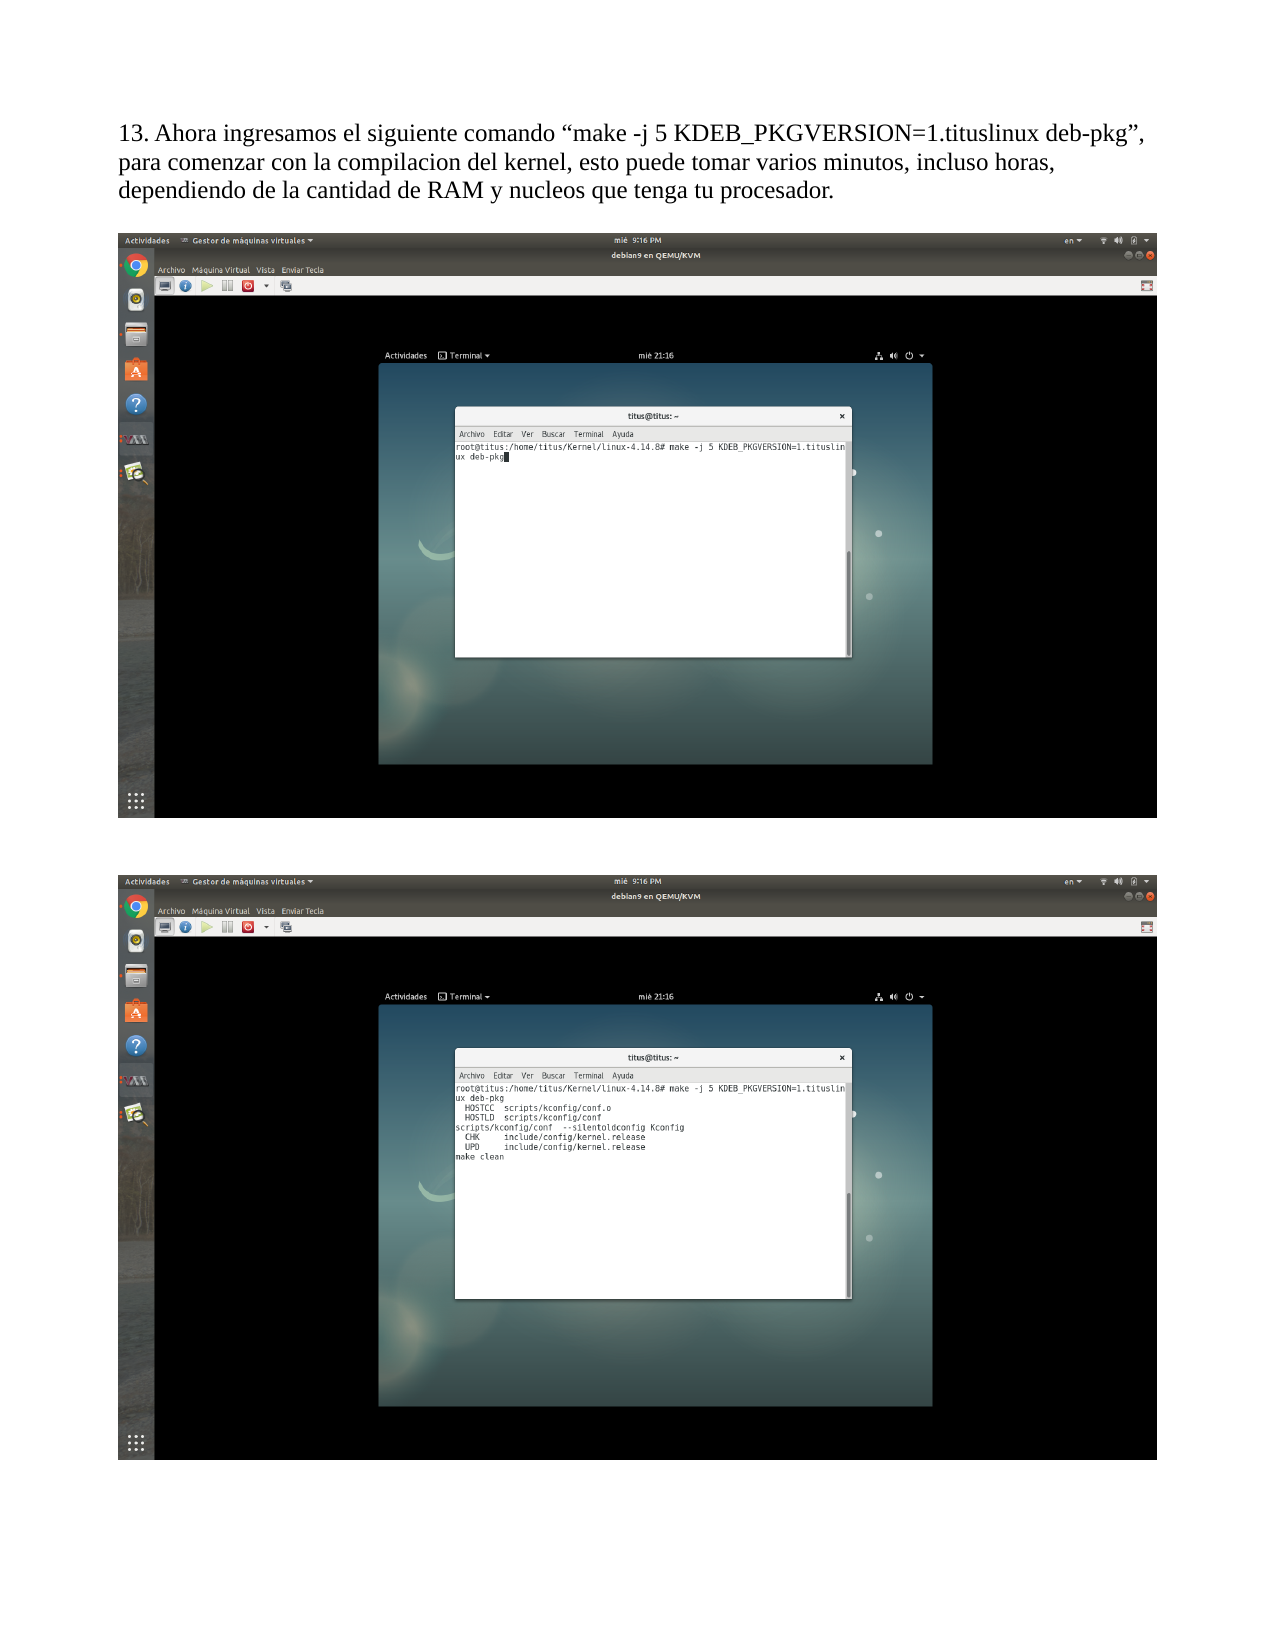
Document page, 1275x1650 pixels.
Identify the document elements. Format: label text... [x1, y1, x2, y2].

text 13. Ahora ingresamos el siguiente comando “make -j 5 KDEB_PKGVERSION=1.tituslinux deb-pkg”, para comenzar con la compilacion del kernel, esto puede tomar varios minutos, incluso horas, dependiendo de la cantidad de RAM y nucleos que tenga tu procesador. [118, 118, 1157, 204]
picture [118, 875, 1157, 1460]
picture [118, 233, 1157, 818]
